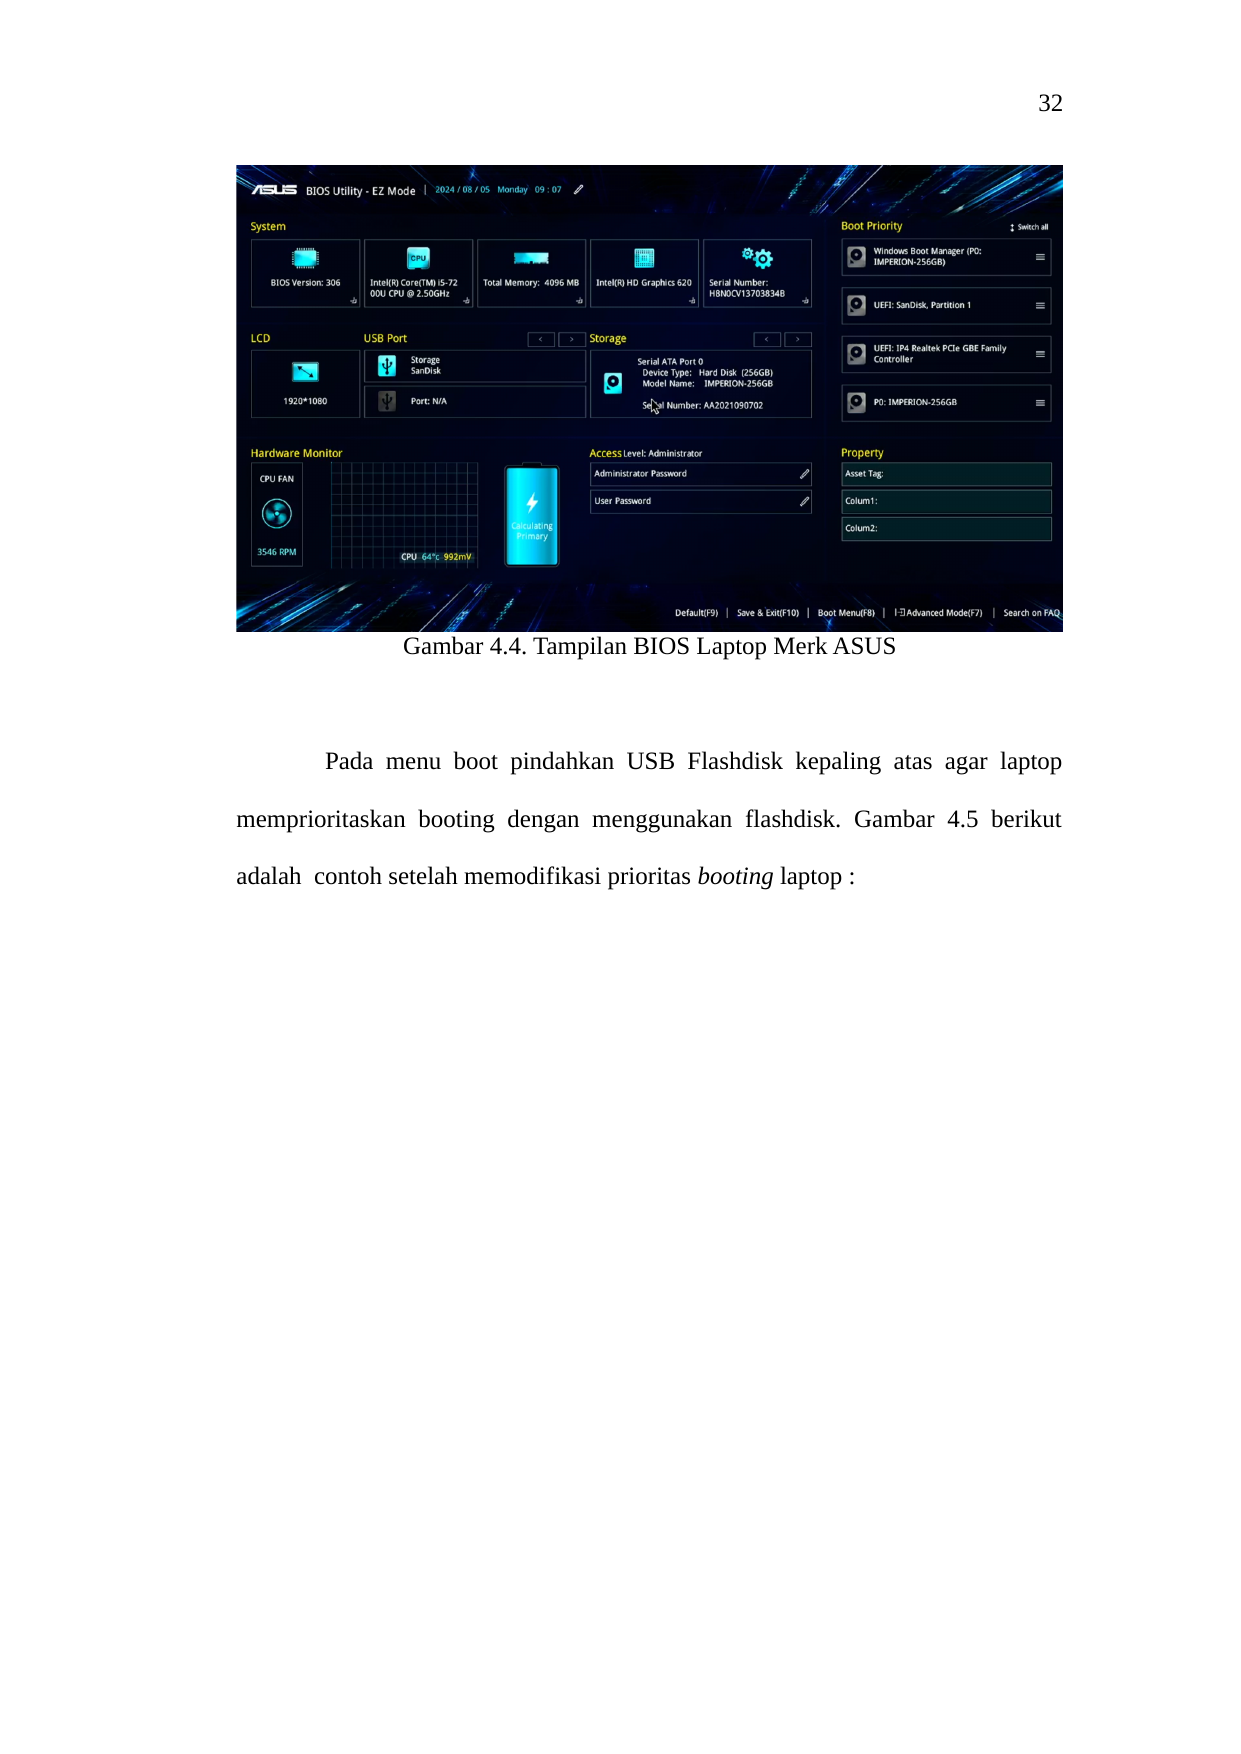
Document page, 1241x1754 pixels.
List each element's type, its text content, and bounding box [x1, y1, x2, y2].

picture [236, 165, 1063, 632]
text Gambar 4.4. Tampilan BIOS laptop merk ASUS [236, 632, 1063, 660]
text Pada menu boot pindahkan USB Flashdisk kepaling atas agar laptop memprioritaskan booting dengan menggunakan flashdisk. Gambar 4.5 berikut adalah contoh setelah memodifikasi prioritas booting laptop : [236, 746, 1063, 890]
